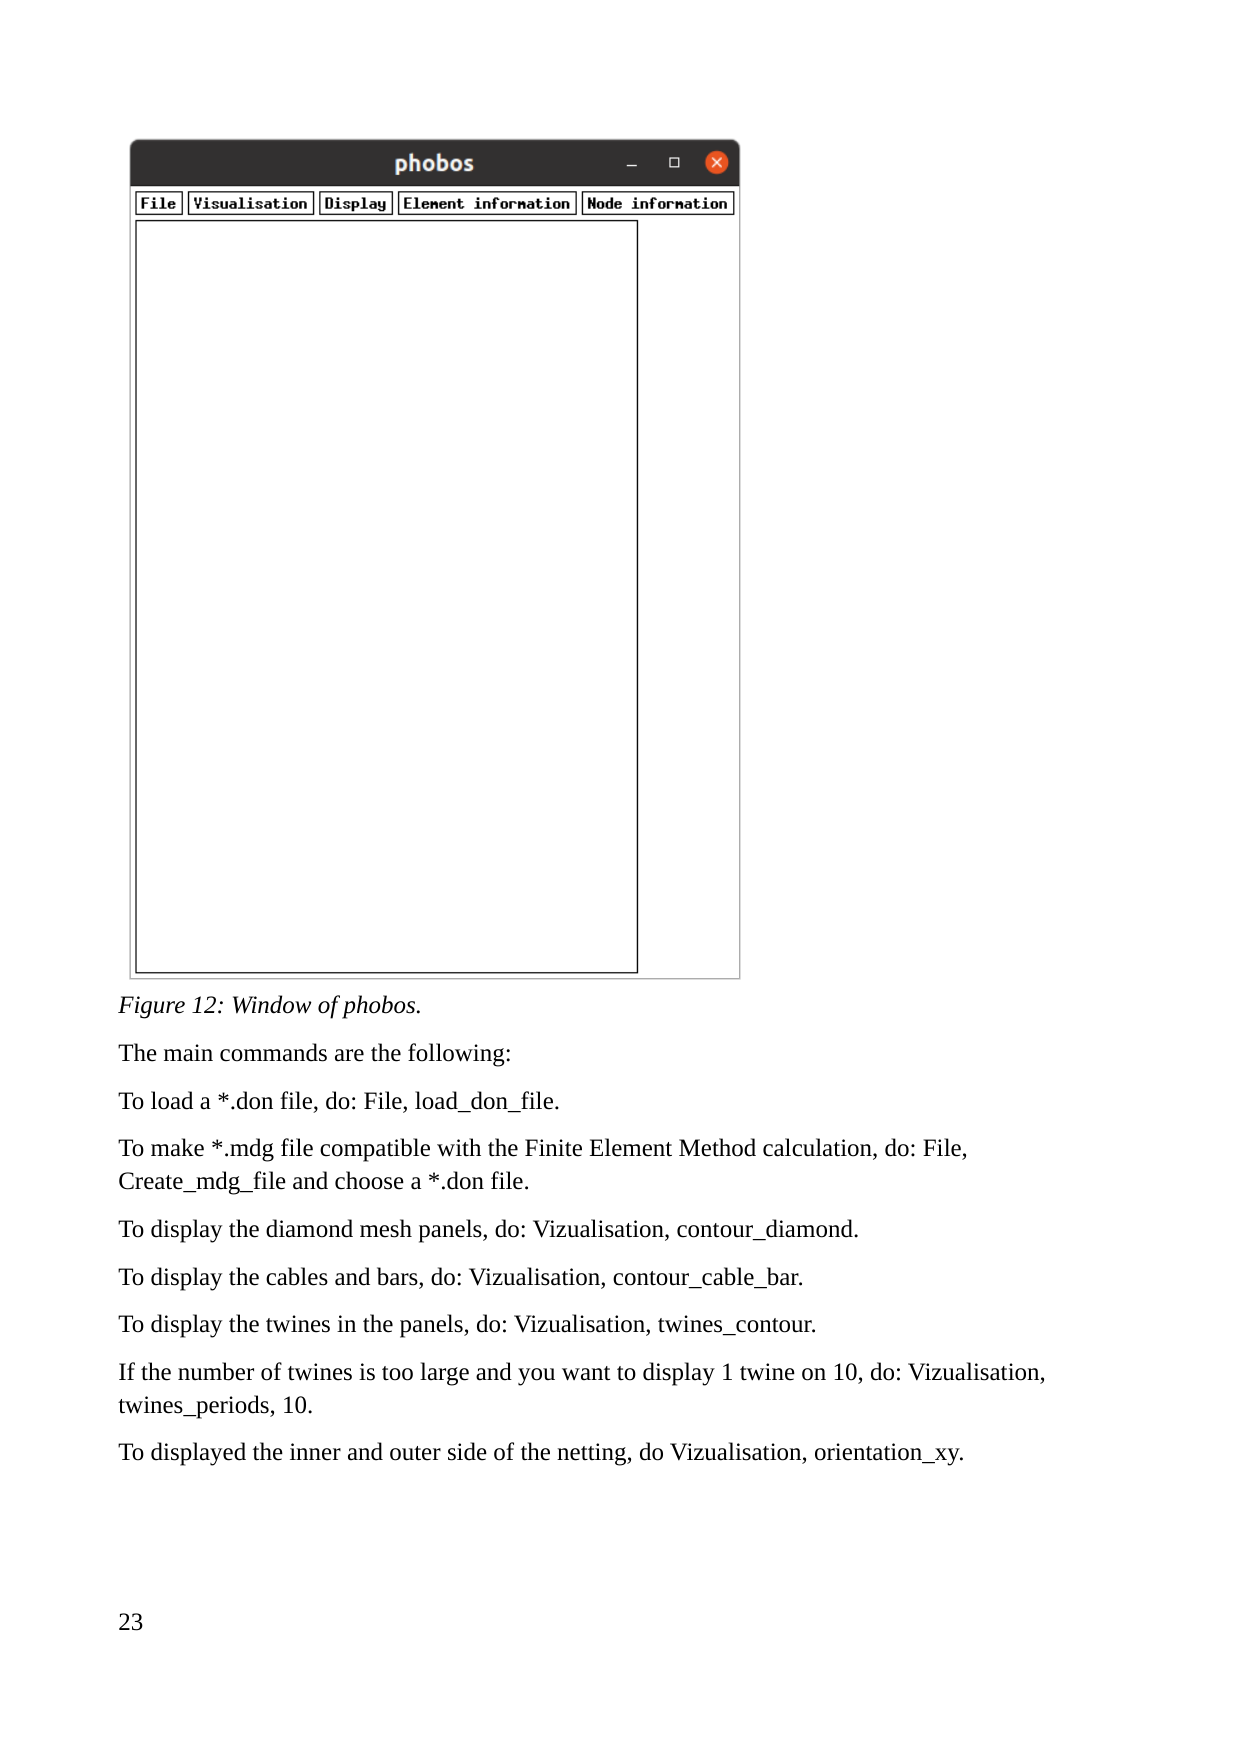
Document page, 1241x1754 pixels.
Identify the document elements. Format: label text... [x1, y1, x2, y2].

text To load a *.don file, do: File, load_don_file. [118, 1086, 1122, 1114]
text To make *.mdg file compatible with the Finite Element Method calculation, do: File, Create_mdg_file and choose a *.don file. [118, 1133, 1122, 1195]
text To displayed the inner and outer side of the netting, do Vizualisation, orientation_xy. [118, 1437, 1122, 1466]
picture [118, 130, 752, 991]
text To display the diamond mesh panels, do: Vizualisation, contour_diamond. [118, 1214, 1122, 1243]
text To display the twines in the panels, do: Vizualisation, twines_contour. [118, 1309, 1122, 1338]
text Figure 12: Window of phobos. [118, 991, 752, 1019]
text The main commands are the following: [118, 1038, 1122, 1067]
text If the number of twines is too large and you want to display 1 twine on 10, do: Vizualisation, twines_periods, 10. [118, 1357, 1122, 1419]
text To display the cables and bars, do: Vizualisation, contour_cable_bar. [118, 1262, 1122, 1290]
